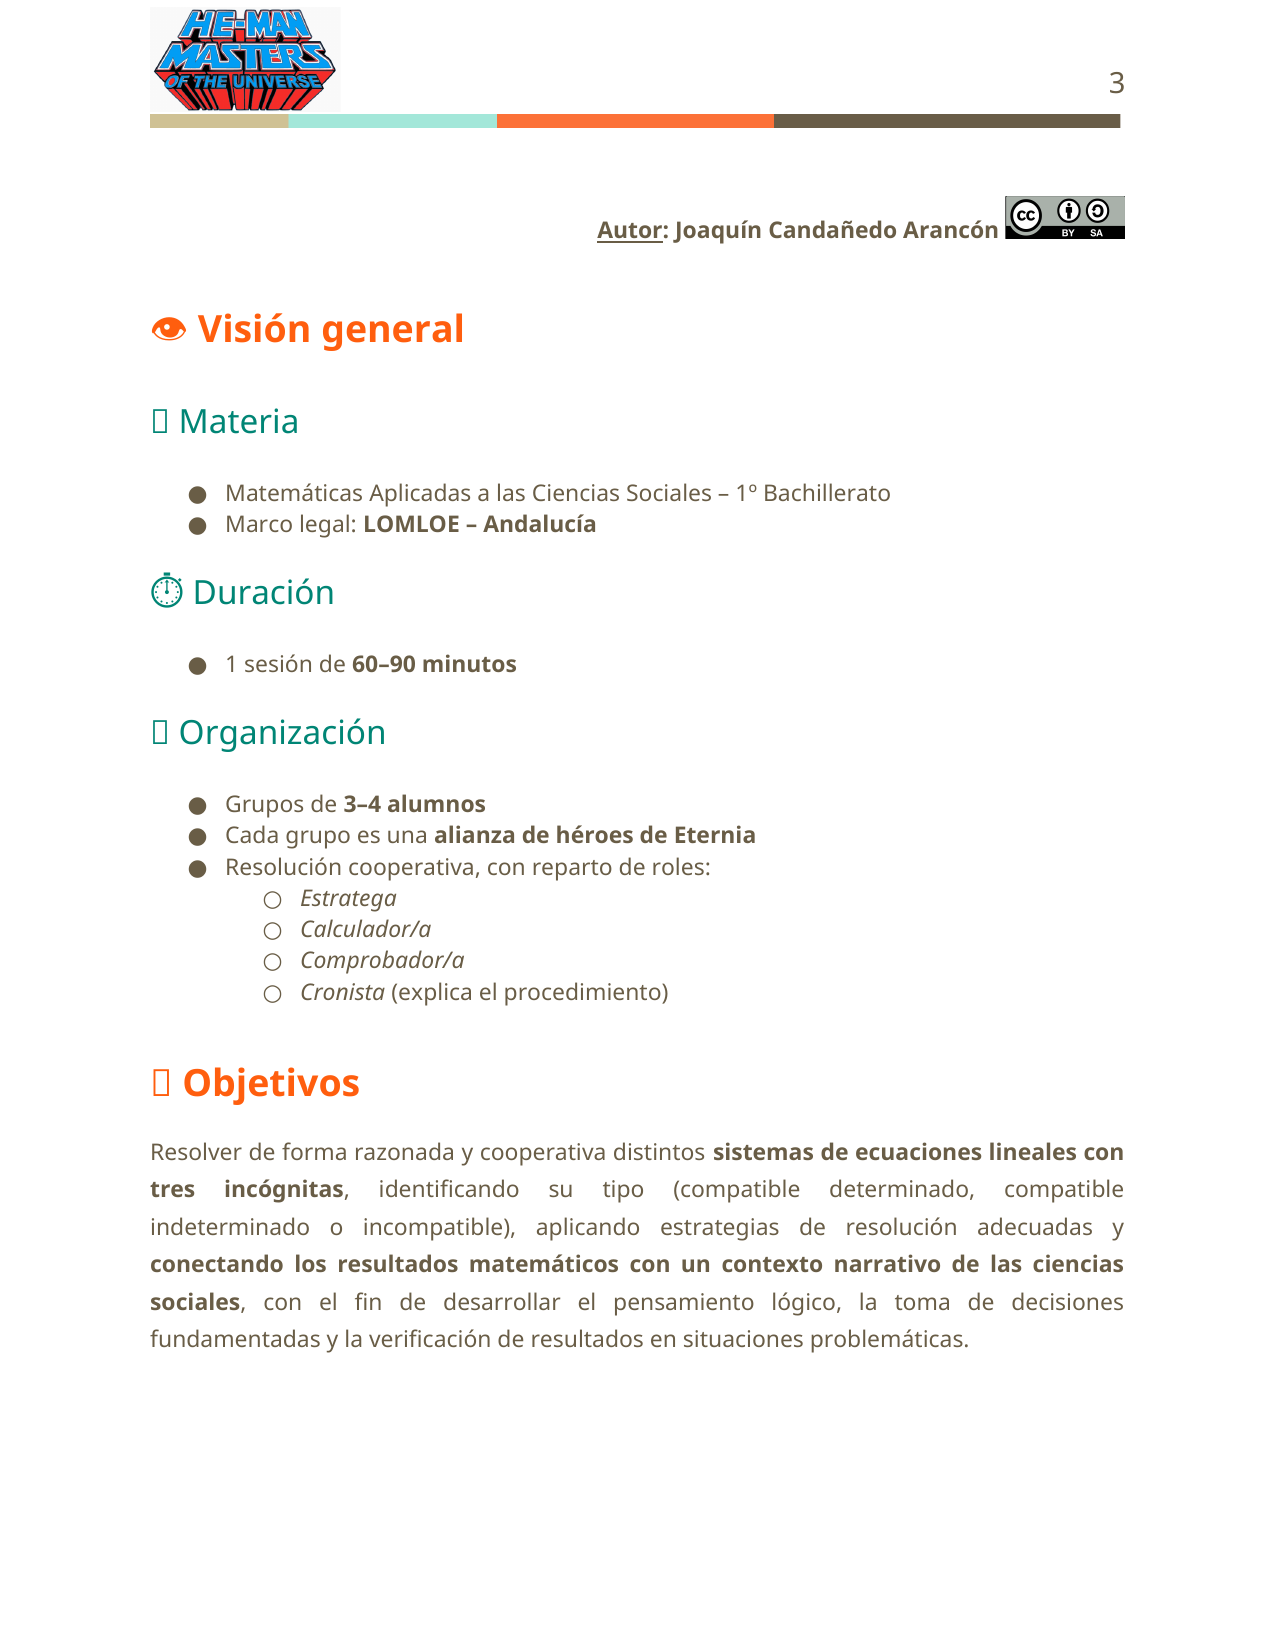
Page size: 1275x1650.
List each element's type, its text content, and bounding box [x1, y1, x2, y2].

picture [150, 7, 341, 112]
list Estratega [262, 882, 1125, 913]
picture [1005, 196, 1125, 239]
subtitle 🧠 Materia [150, 397, 1125, 443]
subtitle 👥 Organización [150, 708, 1125, 754]
list Grupos de 3–4 alumnos [187, 788, 1125, 819]
list Calculador/a [262, 913, 1125, 944]
subtitle 🎯 Objetivos [150, 1057, 1125, 1108]
list Matemáticas Aplicadas a las Ciencias Sociales – 1º Bachillerato [187, 477, 1125, 508]
subtitle 👁️ Visión general [150, 302, 1125, 353]
list Comprobador/a [262, 944, 1125, 976]
text Autor: Joaquín Candañedo Arancón [150, 196, 1125, 246]
list Resolución cooperativa, con reparto de roles: [187, 851, 1125, 882]
subtitle ⏱️ Duración [150, 569, 1125, 614]
list Marco legal: LOMLOE – Andalucía [187, 508, 1125, 539]
picture [150, 114, 1121, 128]
list 1 sesión de 60–90 minutos [187, 648, 1125, 679]
list Cada grupo es una alianza de héroes de Eternia [187, 819, 1125, 851]
list Cronista (explica el procedimiento) [262, 976, 1125, 1007]
text Resolver de forma razonada y cooperativa distintos sistemas de ecuaciones lineales con tres incógnitas, identificando su tipo (compatible determinado, compatible indeterminado o incompatible), aplicando estrategias de resolución adecuadas y conectando los resultados matemáticos con un contexto narrativo de las ciencias sociales, con el fin de desarrollar el pensamiento lógico, la toma de decisiones fundamentadas y la verificación de resultados en situaciones problemáticas. [150, 1136, 1125, 1354]
